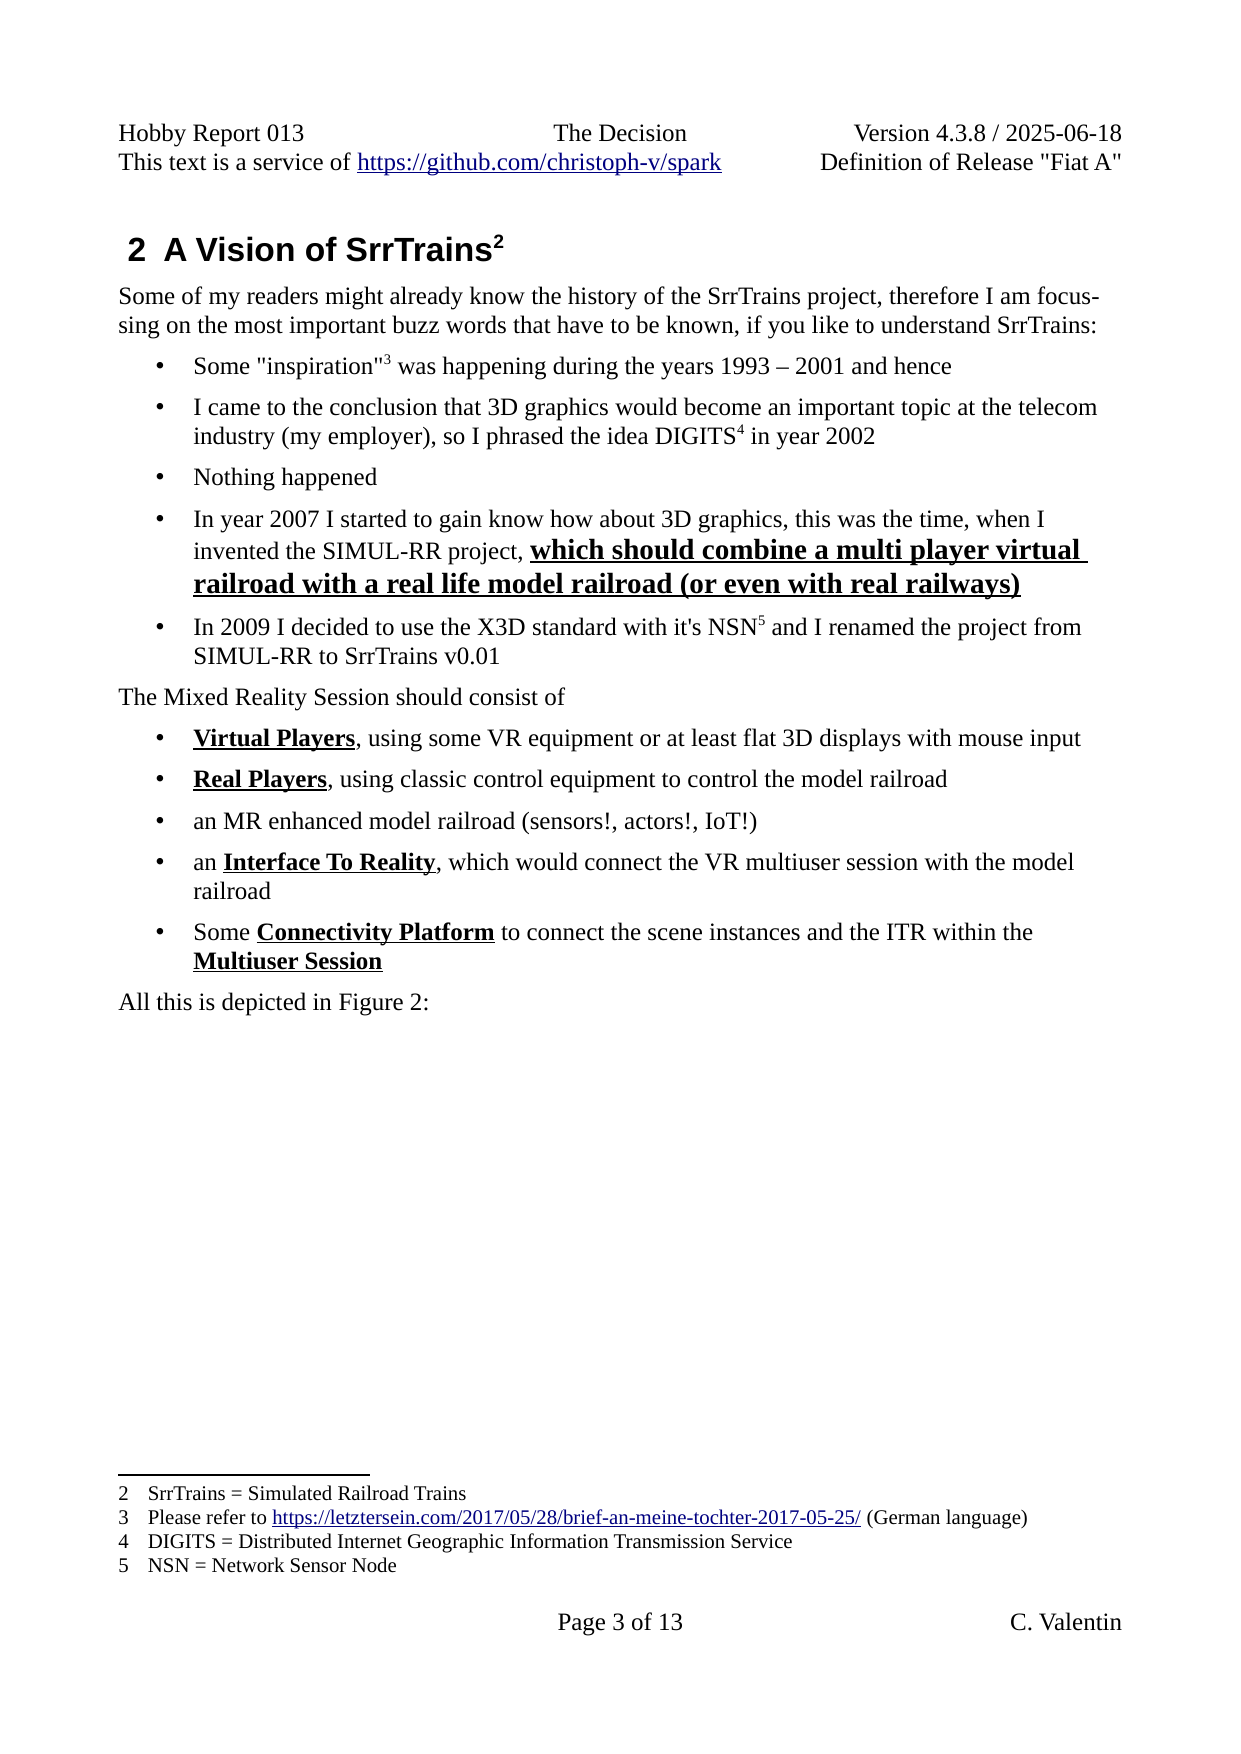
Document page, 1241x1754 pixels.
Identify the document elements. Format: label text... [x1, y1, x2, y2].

text All this is depicted in Figure 2: [118, 987, 1122, 1016]
text The Mixed Reality Session should consist of [118, 682, 1122, 711]
list an MR enhanced model railroad (sensors!, actors!, IoT!) [156, 806, 1122, 834]
text SrrTrains = Simulated Railroad Trains [118, 1481, 1122, 1505]
list Some "inspiration" was happening during the years 1993 – 2001 and hence [156, 351, 1122, 380]
list Nothing happened [156, 462, 1122, 491]
list Please refer to https://letztersein.com/2017/05/28/brief-an-meine-tochter-2017-05-25/ (German language) [118, 1505, 1122, 1529]
list NSN = Network Sensor Node [118, 1553, 1122, 1577]
list I came to the conclusion that 3D graphics would become an important topic at the telecom industry (my employer), so I phrased the idea DIGITS in year 2002 [156, 392, 1122, 450]
list Virtual Players, using some VR equipment or at least flat 3D displays with mouse input [156, 723, 1122, 752]
list In 2009 I decided to use the X3D standard with it's NSN and I renamed the project from SIMUL-RR to SrrTrains v0.01 [156, 612, 1122, 669]
subtitle A Vision of SrrTrains [118, 230, 1122, 269]
list Some Connectivity Platform to connect the scene instances and the ITR within the Multiuser Session [156, 917, 1122, 974]
list Real Players, using classic control equipment to control the model railroad [156, 764, 1122, 793]
list DIGITS = Distributed Internet Geographic Information Transmission Service [118, 1529, 1122, 1553]
text Some of my readers might already know the history of the SrrTrains project, therefore I am focus­sing on the most important buzz words that have to be known, if you like to understand SrrTrains: [118, 281, 1122, 339]
list In year 2007 I started to gain know how about 3D graphics, this was the time, when I invented the SIMUL-RR project, which should combine a multi player virtual railroad with a real life model railroad (or even with real railways) [156, 504, 1122, 599]
list an Interface To Reality, which would connect the VR multiuser session with the model railroad [156, 847, 1122, 904]
